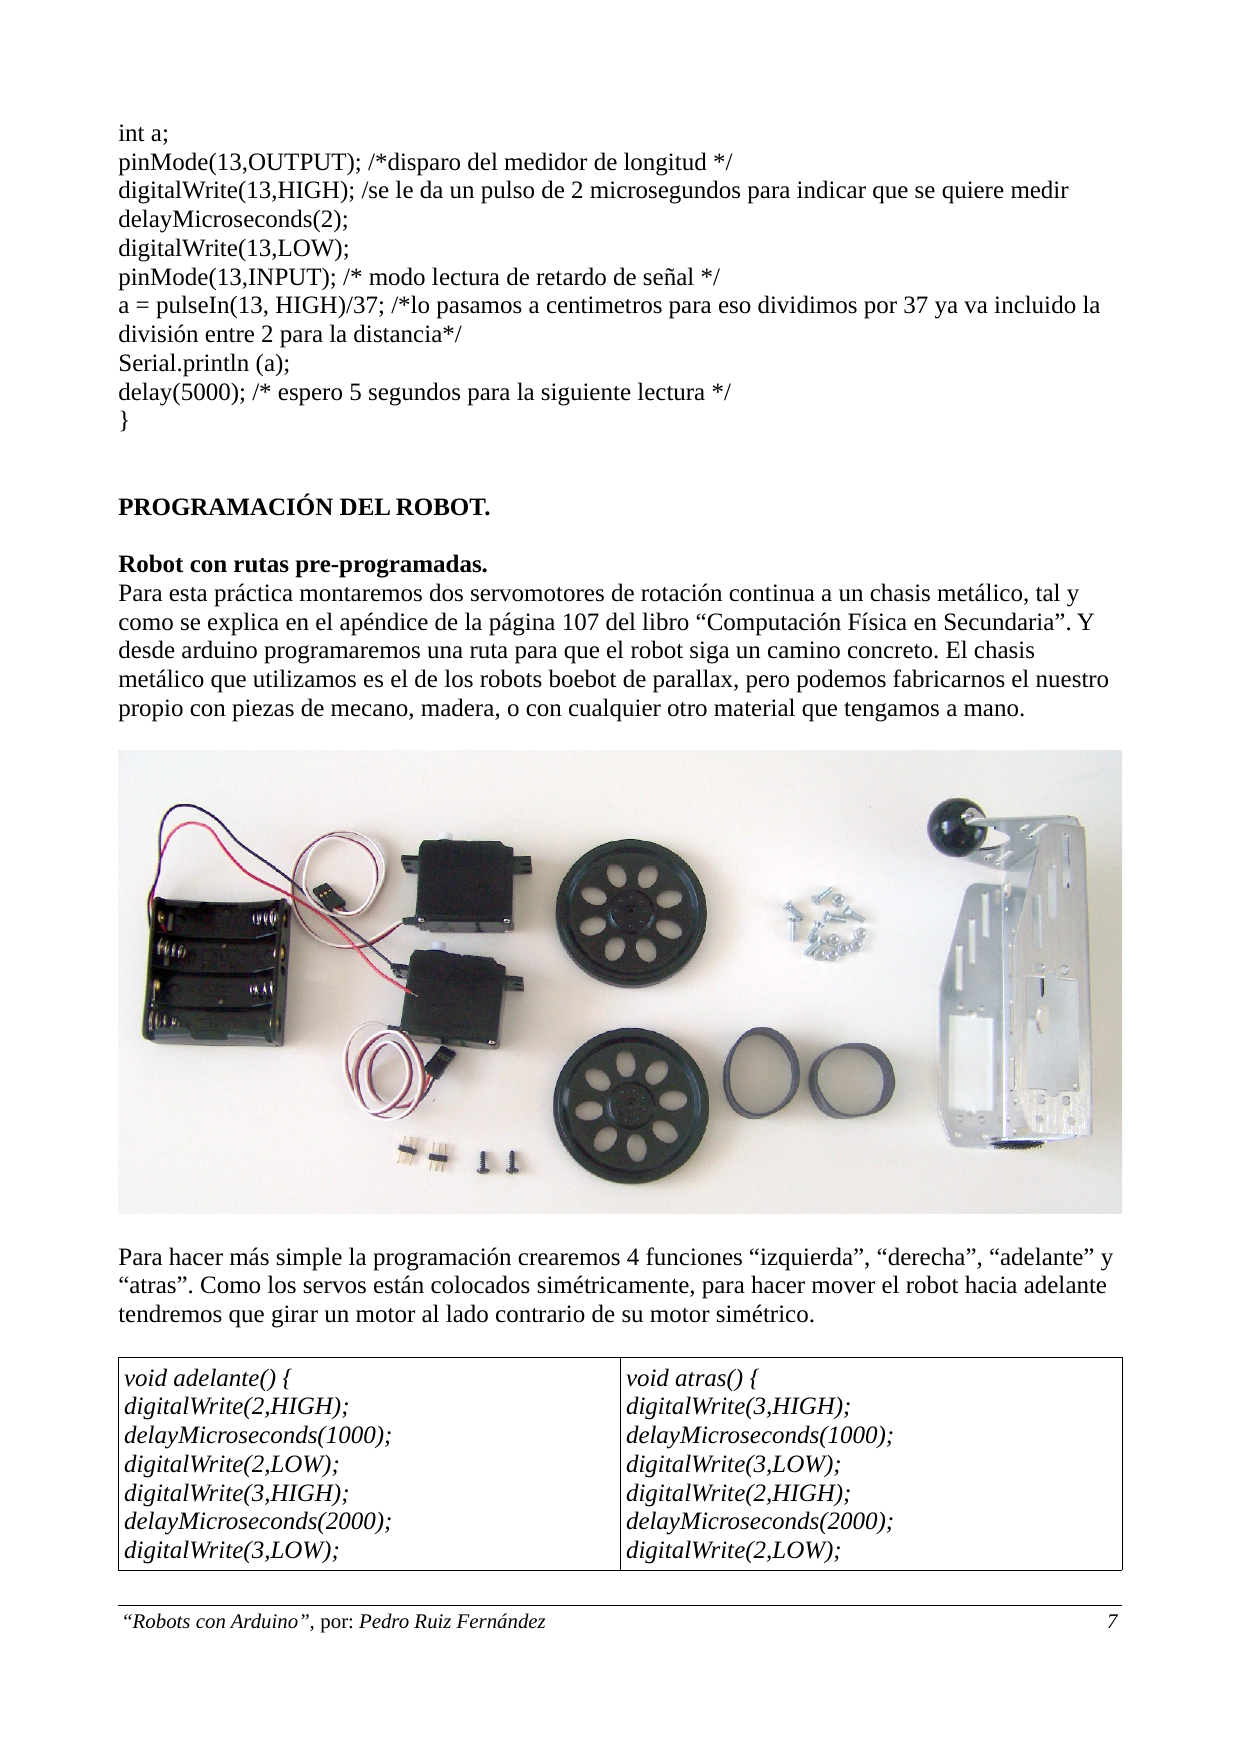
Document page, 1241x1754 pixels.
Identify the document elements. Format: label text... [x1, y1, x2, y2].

text } [118, 406, 1122, 434]
text digitalWrite(13,LOW); [118, 233, 1122, 262]
picture [118, 750, 1123, 1214]
text int a; [118, 118, 1122, 147]
text PROGRAMACIÓN DEL ROBOT. [118, 492, 1122, 521]
table_header void atras() { digitalWrite(3,HIGH); delayMicroseconds(1000); digitalWrite(3,LOW); digitalWrite(2,HIGH); delayMicroseconds(2000); digitalWrite(2,LOW); [621, 1358, 1122, 1570]
text Para hacer más simple la programación crearemos 4 funciones “izquierda”, “derecha”, “adelante” y “atras”. Como los servos están colocados simétricamente, para hacer mover el robot hacia adelante tendremos que girar un motor al lado contrario de su motor simétrico. [118, 1242, 1122, 1328]
text Robot con rutas pre-programadas. [118, 549, 1122, 578]
text Para esta práctica montaremos dos servomotores de rotación continua a un chasis metálico, tal y como se explica en el apéndice de la página 107 del libro “Computación Física en Secundaria”. Y desde arduino programaremos una ruta para que el robot siga un camino concreto. El chasis metálico que utilizamos es el de los robots boebot de parallax, pero podemos fabricarnos el nuestro propio con piezas de mecano, madera, o con cualquier otro material que tengamos a mano. [118, 578, 1122, 722]
text digitalWrite(13,HIGH); /se le da un pulso de 2 microsegundos para indicar que se quiere medir [118, 176, 1122, 204]
text delayMicroseconds(2); [118, 204, 1122, 233]
text pinMode(13,INPUT); /* modo lectura de retardo de señal */ [118, 262, 1122, 291]
text Serial.println (a); [118, 348, 1122, 377]
text pinMode(13,OUTPUT); /*disparo del medidor de longitud */ [118, 147, 1122, 176]
text delay(5000); /* espero 5 segundos para la siguiente lectura */ [118, 377, 1122, 406]
table_header void adelante() { digitalWrite(2,HIGH); delayMicroseconds(1000); digitalWrite(2,LOW); digitalWrite(3,HIGH); delayMicroseconds(2000); digitalWrite(3,LOW); [119, 1358, 620, 1570]
text a = pulseIn(13, HIGH)/37; /*lo pasamos a centimetros para eso dividimos por 37 ya va incluido la división entre 2 para la distancia*/ [118, 291, 1122, 348]
